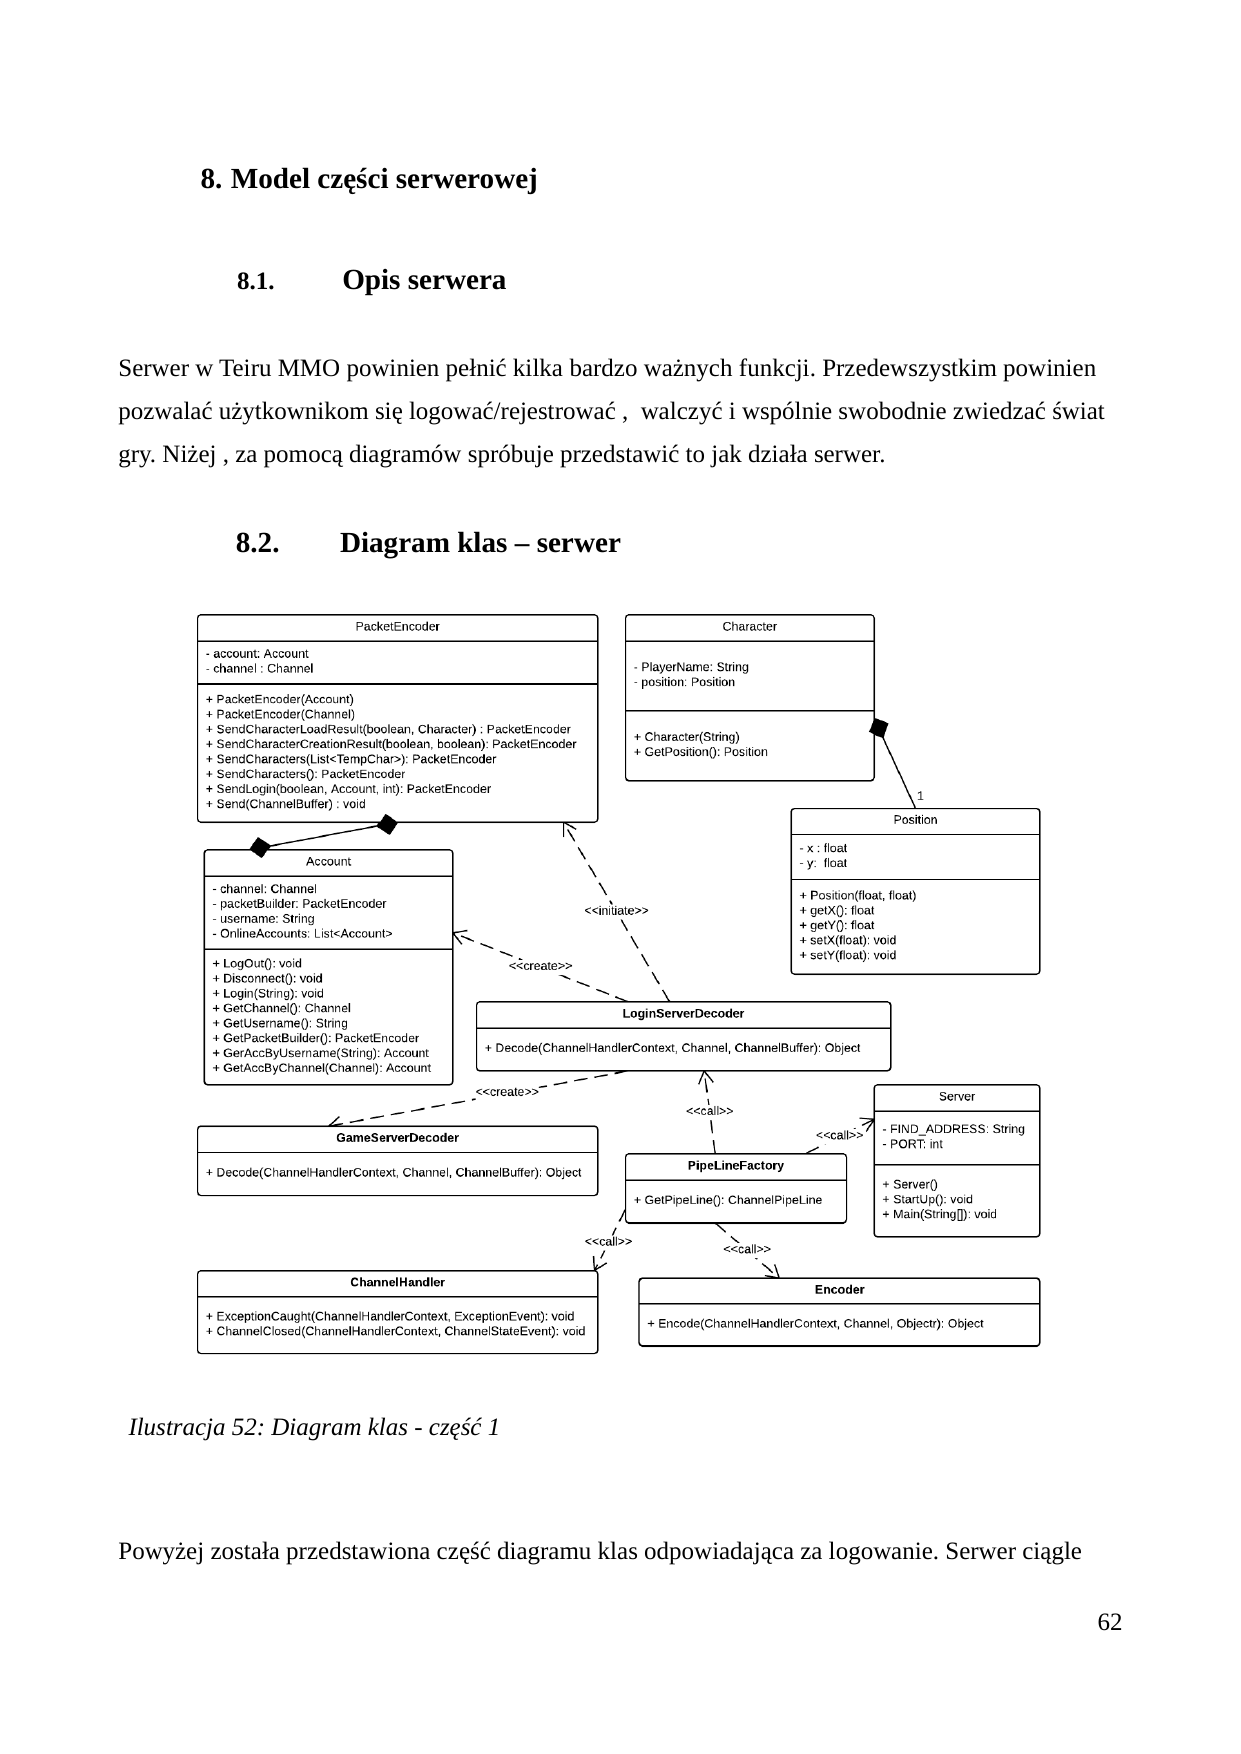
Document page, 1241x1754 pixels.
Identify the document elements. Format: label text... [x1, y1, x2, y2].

picture [128, 600, 1112, 1412]
text Serwer w Teiru MMO powinien pełnić kilka bardzo ważnych funkcji. Przedewszystkim powinien pozwalać użytkownikom się logować/rejestrować , walczyć i wspólnie swobodnie zwiedzać świat gry. Niżej , za pomocą diagramów spróbuje przedstawić to jak działa serwer. [118, 353, 1122, 511]
list Model części serwerowej [193, 161, 1122, 245]
text Powyżej została przedstawiona część diagramu klas odpowiadająca za logowanie. Serwer ciągle [118, 1536, 1122, 1565]
text Ilustracja 52: Diagram klas - część 1 [128, 1412, 1112, 1441]
list Diagram klas – serwer [228, 525, 1122, 559]
list Opis serwera [231, 262, 1122, 338]
